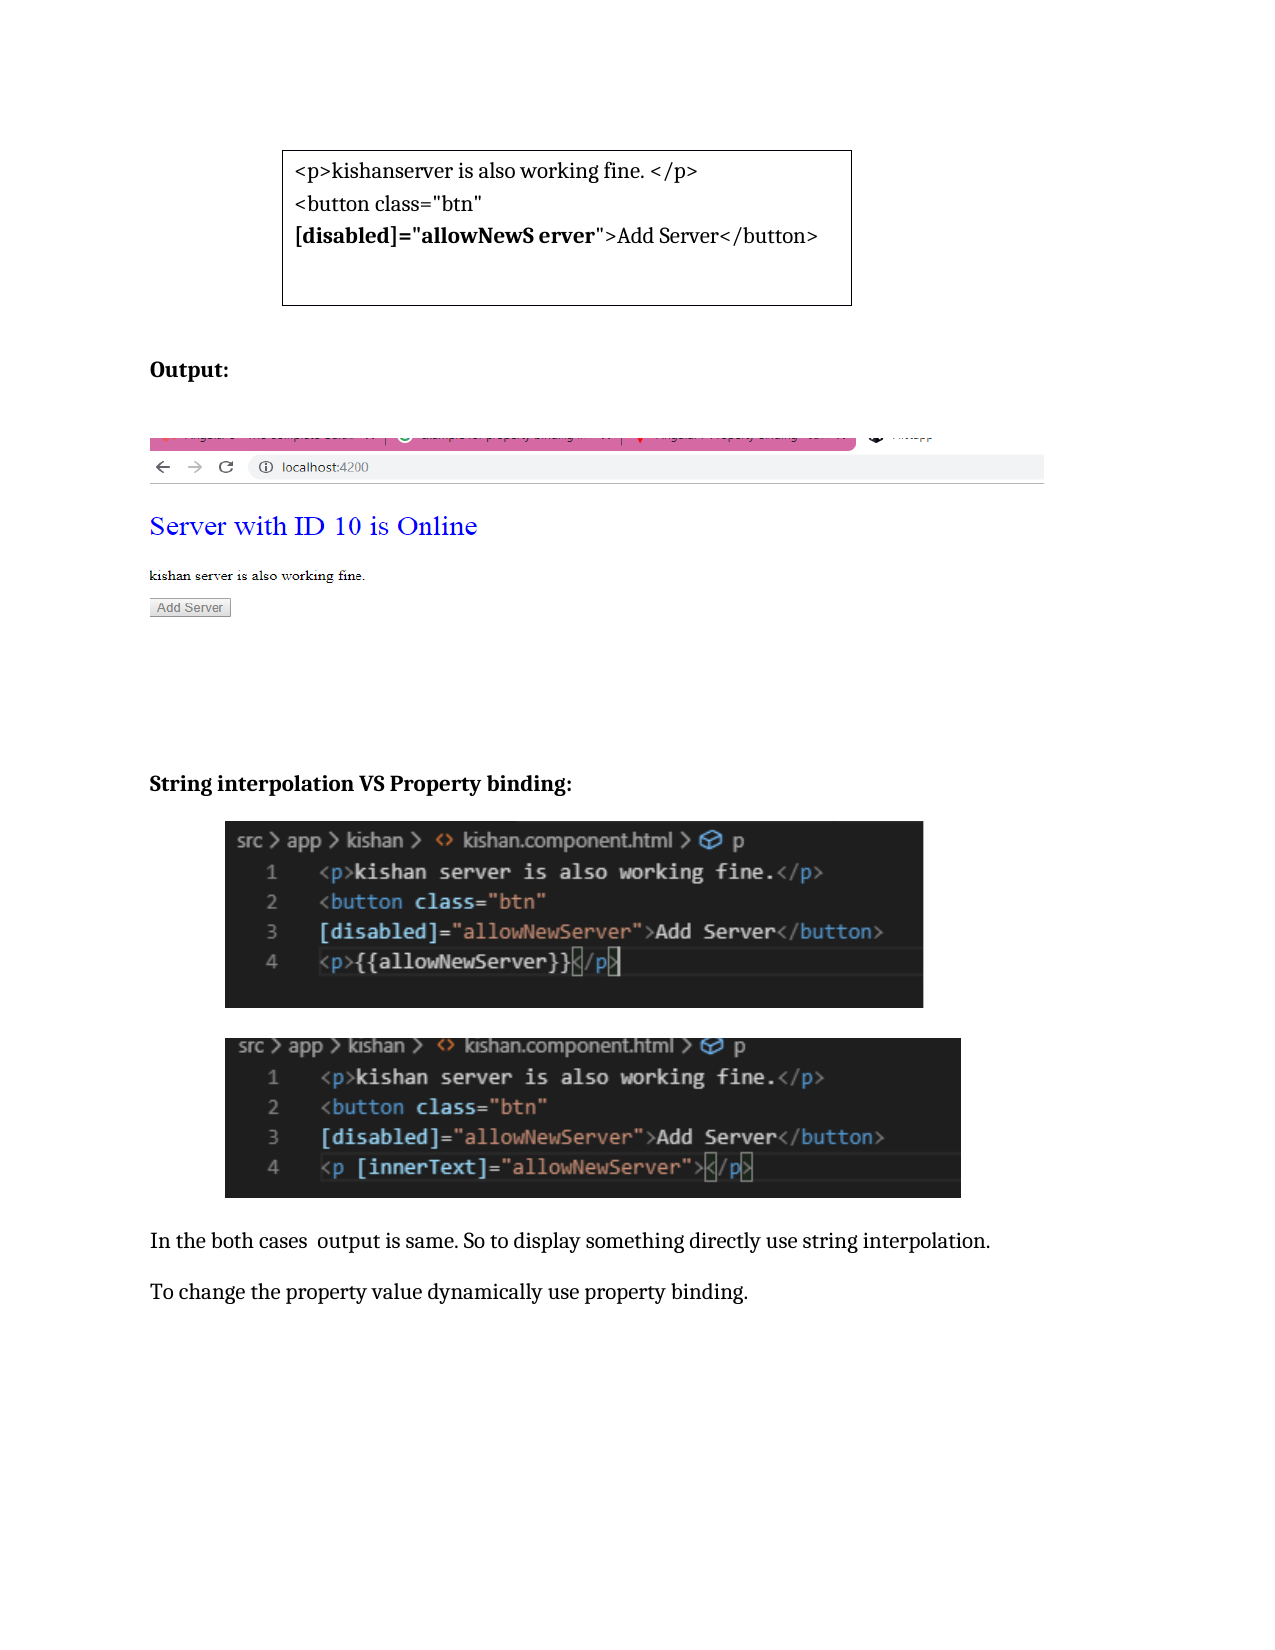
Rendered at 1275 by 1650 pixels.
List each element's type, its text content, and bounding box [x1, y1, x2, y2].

picture [225, 1038, 961, 1198]
text In the both cases output is same. So to display something directly use string interpolation. [150, 1228, 1125, 1254]
table_header <p>kishanserver is also working fine. </p> <button class="btn" [disabled]="allowNewS erver">Add Server</button> [283, 151, 851, 305]
subtitle String interpolation VS Property binding: [150, 771, 1125, 797]
picture [225, 821, 924, 1008]
subtitle Output: [150, 357, 1125, 383]
picture [150, 438, 1044, 695]
text To change the property value dynamically use property binding. [150, 1279, 1125, 1305]
